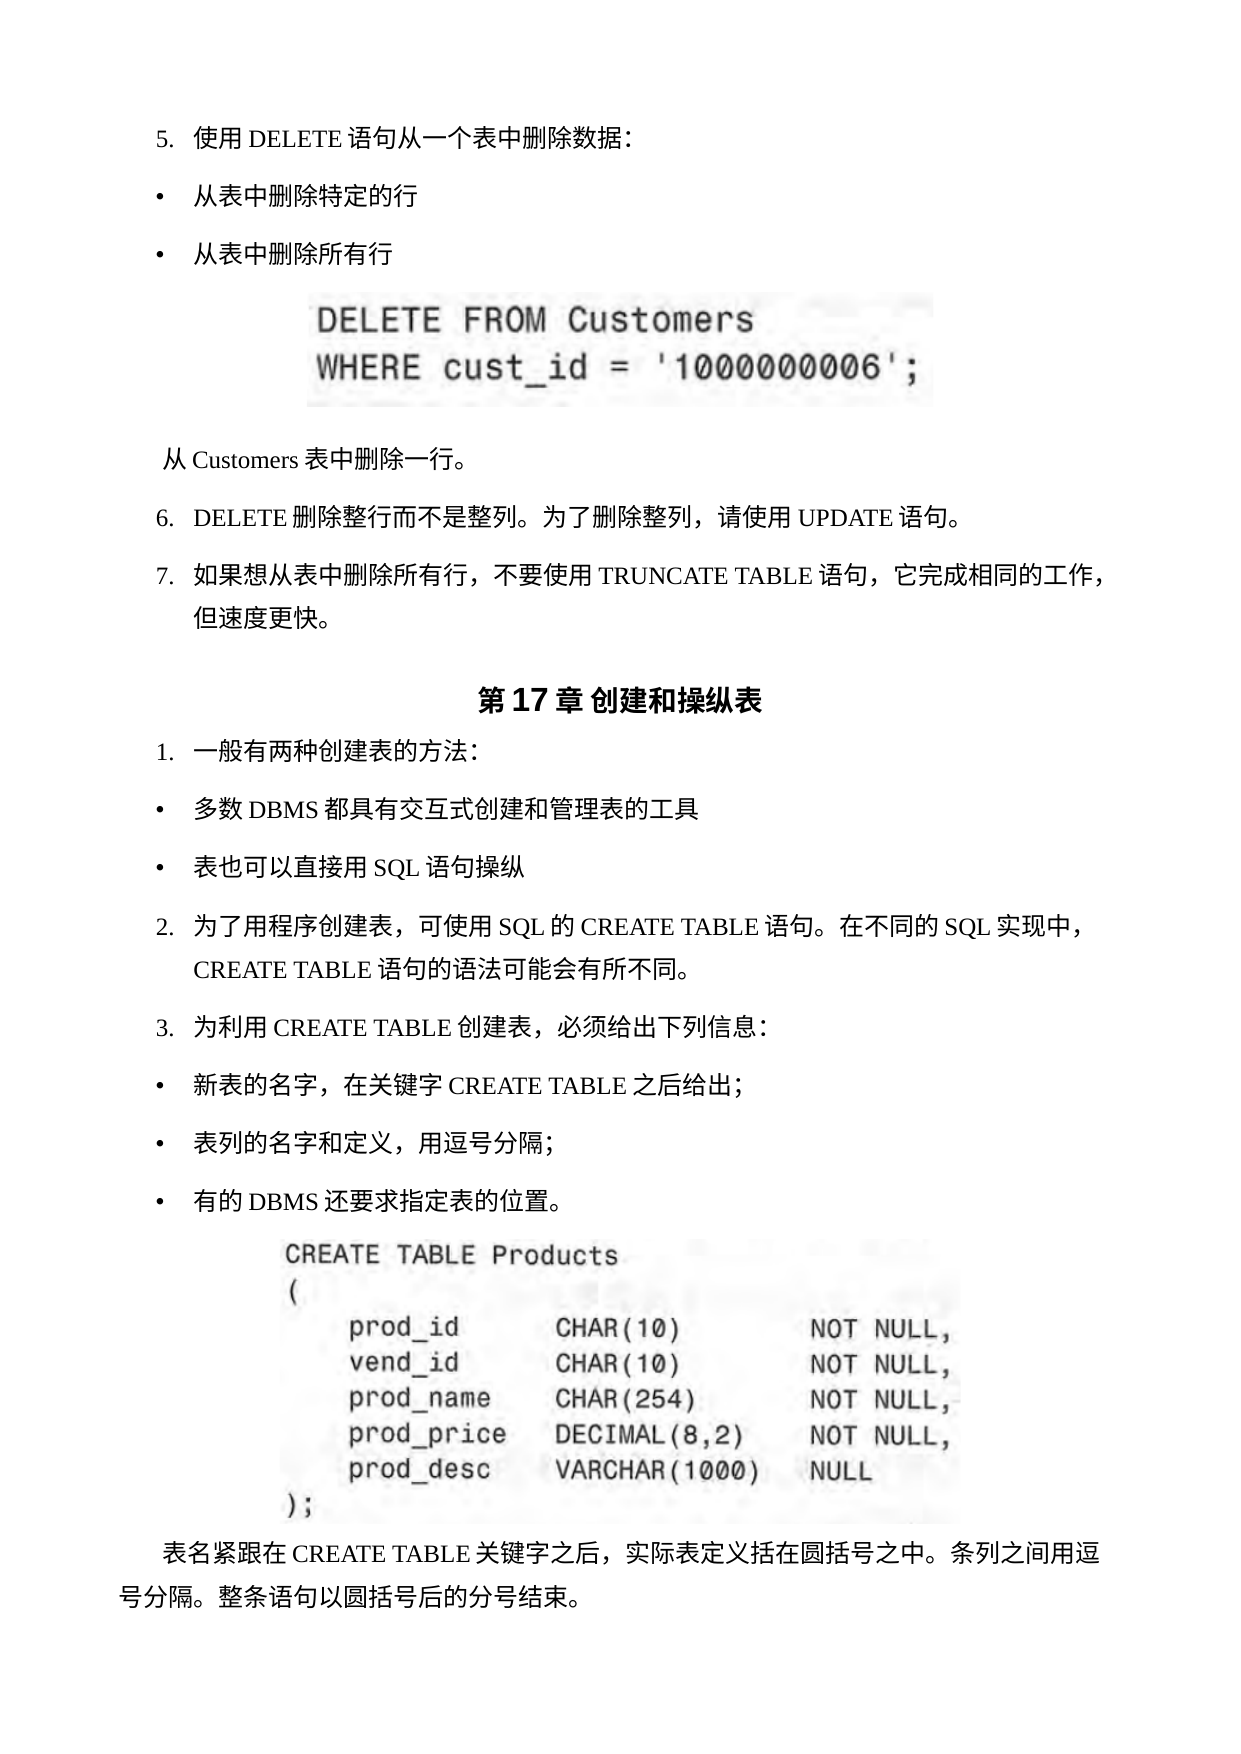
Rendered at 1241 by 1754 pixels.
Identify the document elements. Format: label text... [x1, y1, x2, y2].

list 有的DBMS还要求指定表的位置。 [156, 1181, 1122, 1218]
list 表列的名字和定义，用逗号分隔； [156, 1123, 1122, 1160]
list 使用DELETE语句从一个表中删除数据： [156, 118, 1122, 154]
subtitle 第17章 创建和操纵表 [118, 678, 1122, 719]
list 表也可以直接用SQL语句操纵 [156, 848, 1122, 884]
picture [306, 292, 934, 407]
list 多数DBMS都具有交互式创建和管理表的工具 [156, 790, 1122, 826]
list 如果想从表中删除所有行，不要使用TRUNCATE TABLE语句，它完成相同的工作，但速度更快。 [156, 555, 1122, 635]
text 从Customers表中删除一行。 [118, 439, 1122, 476]
list 从表中删除所有行 [156, 234, 1122, 270]
list 为利用CREATE TABLE创建表，必须给出下列信息： [156, 1007, 1122, 1044]
list 从表中删除特定的行 [156, 176, 1122, 212]
list DELETE删除整行而不是整列。为了删除整列，请使用UPDATE语句。 [156, 497, 1122, 534]
list 新表的名字，在关键字CREATE TABLE之后给出； [156, 1065, 1122, 1102]
list 为了用程序创建表，可使用SQL的CREATE TABLE语句。在不同的SQL实现中，CREATE TABLE语句的语法可能会有所不同。 [156, 906, 1122, 986]
picture [279, 1239, 961, 1524]
text 表名紧跟在CREATE TABLE关键字之后，实际表定义括在圆括号之中。条列之间用逗号分隔。整条语句以圆括号后的分号结束。 [118, 1534, 1122, 1613]
list 一般有两种创建表的方法： [156, 732, 1122, 768]
